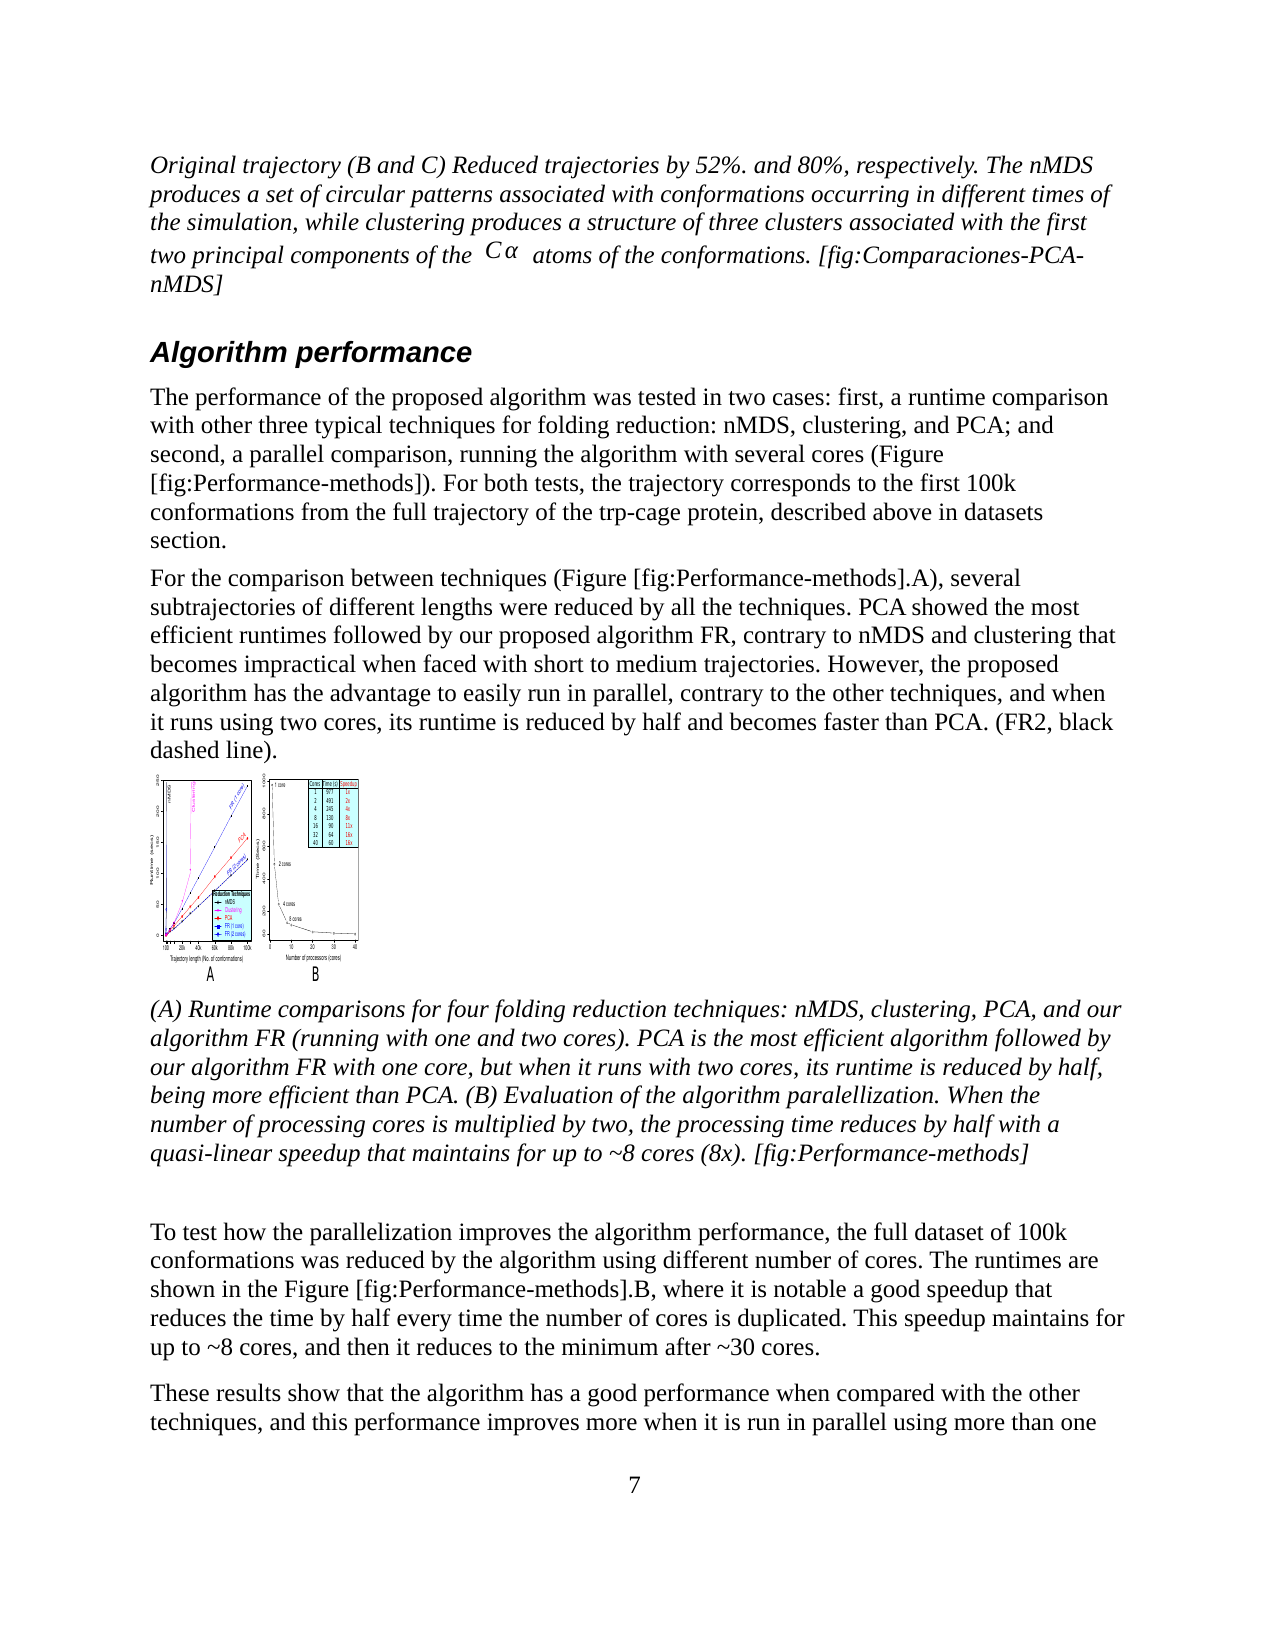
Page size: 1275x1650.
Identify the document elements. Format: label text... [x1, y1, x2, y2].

text For the comparison between techniques (Figure [fig:Performance-methods].A), several subtrajectories of different lengths were reduced by all the techniques. PCA showed the most efficient runtimes followed by our proposed algorithm FR, contrary to nMDS and clustering that becomes impractical when faced with short to medium trajectories. However, the proposed algorithm has the advantage to easily run in parallel, contrary to the other techniques, and when it runs using two cores, its runtime is reduced by half and becomes faster than PCA. (FR2, black dashed line). [150, 563, 1125, 764]
text The performance of the proposed algorithm was tested in two cases: first, a runtime comparison with other three typical techniques for folding reduction: nMDS, clustering, and PCA; and second, a parallel comparison, running the algorithm with several cores (Figure [fig:Performance-methods]). For both tests, the trajectory corresponds to the first 100k conformations from the full trajectory of the trp-cage protein, described above in datasets section. [150, 382, 1125, 554]
text (A) Runtime comparisons for four folding reduction techniques: nMDS, clustering, PCA, and our algorithm FR (running with one and two cores). PCA is the most efficient algorithm followed by our algorithm FR with one core, but when it runs with two cores, its runtime is reduced by half, being more efficient than PCA. (B) Evaluation of the algorithm paralellization. When the number of processing cores is multiplied by two, the processing time reduces by half with a quasi-linear speedup that maintains for up to ~8 cores (8x). [fig:Performance-methods] [150, 994, 1125, 1195]
text These results show that the algorithm has a good performance when compared with the other techniques, and this performance improves more when it is run in parallel using more than one [150, 1378, 1125, 1436]
subtitle Algorithm performance [150, 336, 1125, 369]
text To test how the parallelization improves the algorithm performance, the full dataset of 100k conformations was reduced by the algorithm using different number of cores. The runtimes are shown in the Figure [fig:Performance-methods].B, where it is notable a good speedup that reduces the time by half every time the number of cores is duplicated. This speedup maintains for up to ~8 cores, and then it reduces to the minimum after ~30 cores. [150, 1217, 1125, 1361]
text Original trajectory (B and C) Reduced trajectories by 52%. and 80%, respectively. The nMDS produces a set of circular patterns associated with conformations occurring in different times of the simulation, while clustering produces a structure of three clusters associated with the first two principal components of the atoms of the conformations. [fig:Comparaciones-PCA-nMDS] [150, 150, 1125, 298]
